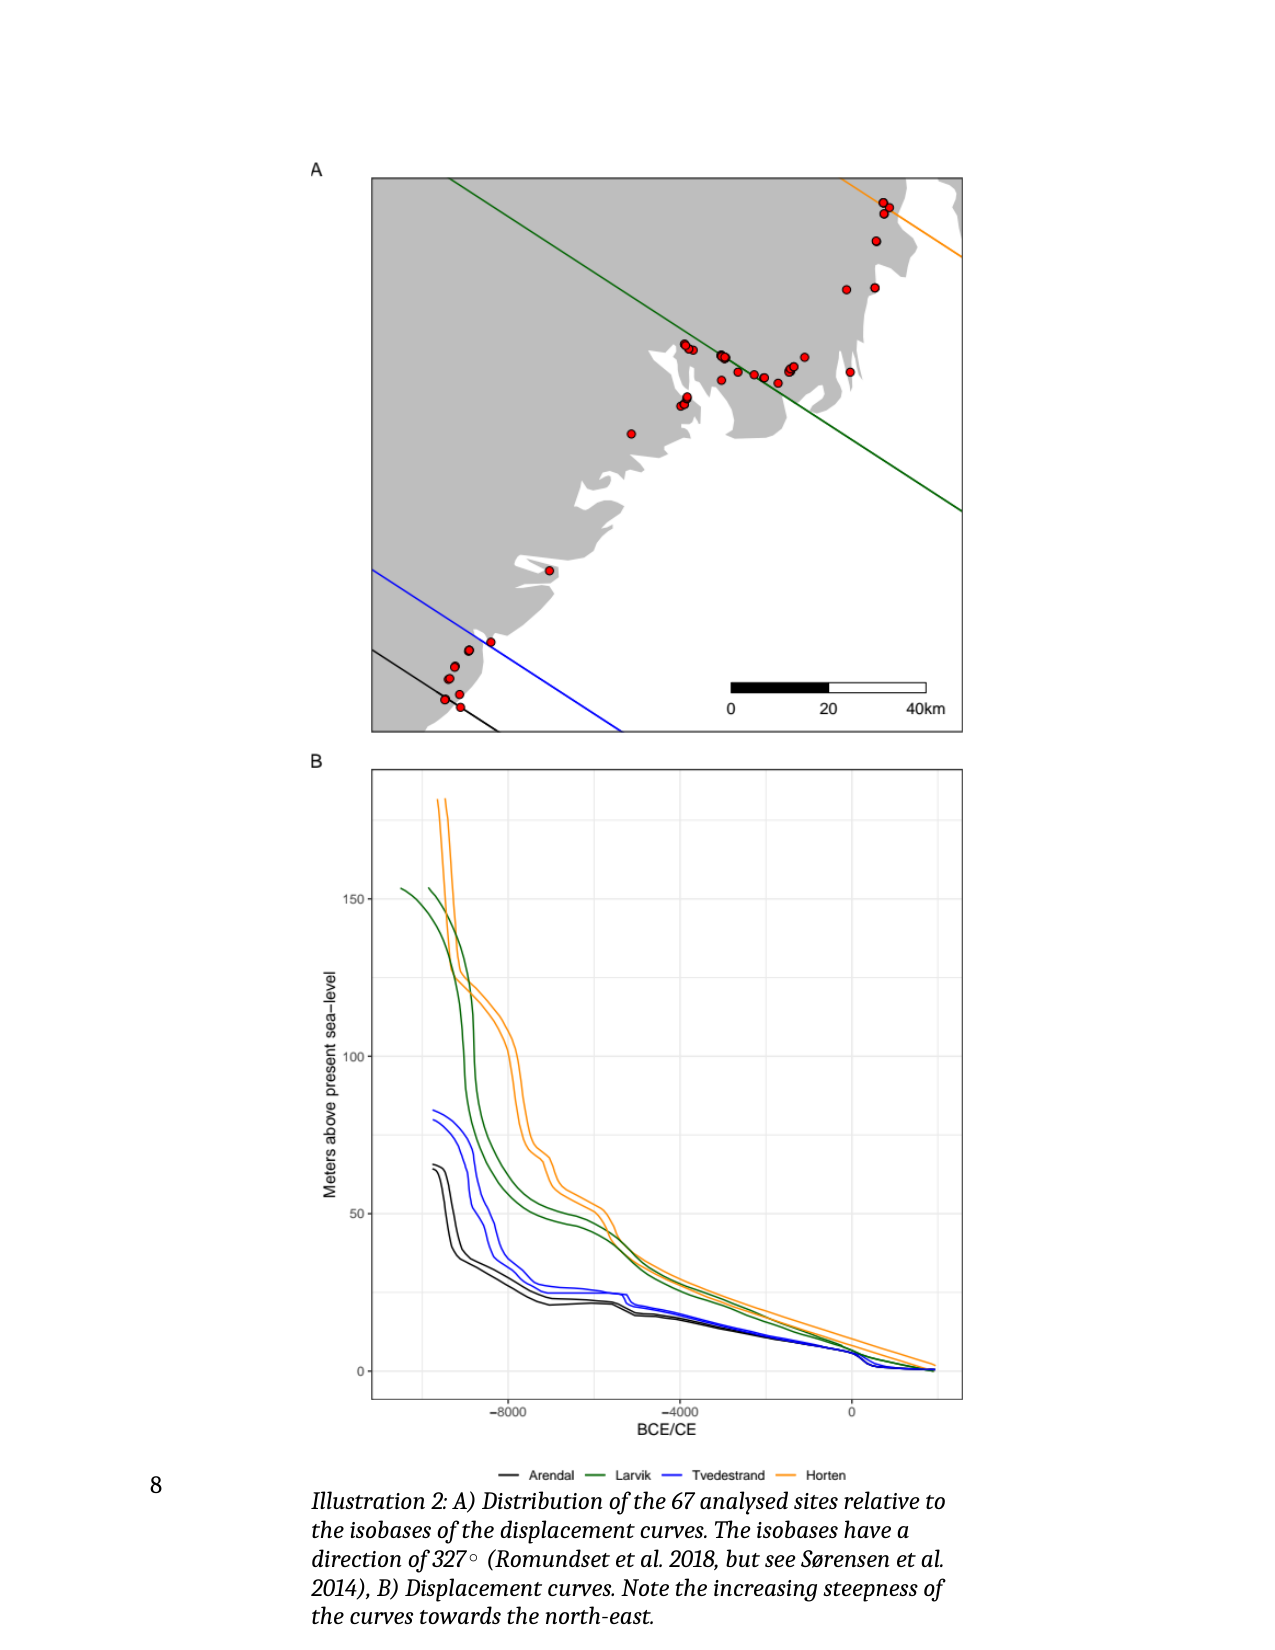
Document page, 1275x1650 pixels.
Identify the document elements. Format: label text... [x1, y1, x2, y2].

picture [311, 162, 964, 1481]
text Illustration 2: A) Distribution of the 67 analysed sites relative to the isobases of the displacement curves. The isobases have a direction of 327◦ (Romundset et al. 2018, but see Sørensen et al. 2014), B) Displacement curves. Note the increasing steepness of the curves towards the north-east. [311, 1481, 964, 1631]
